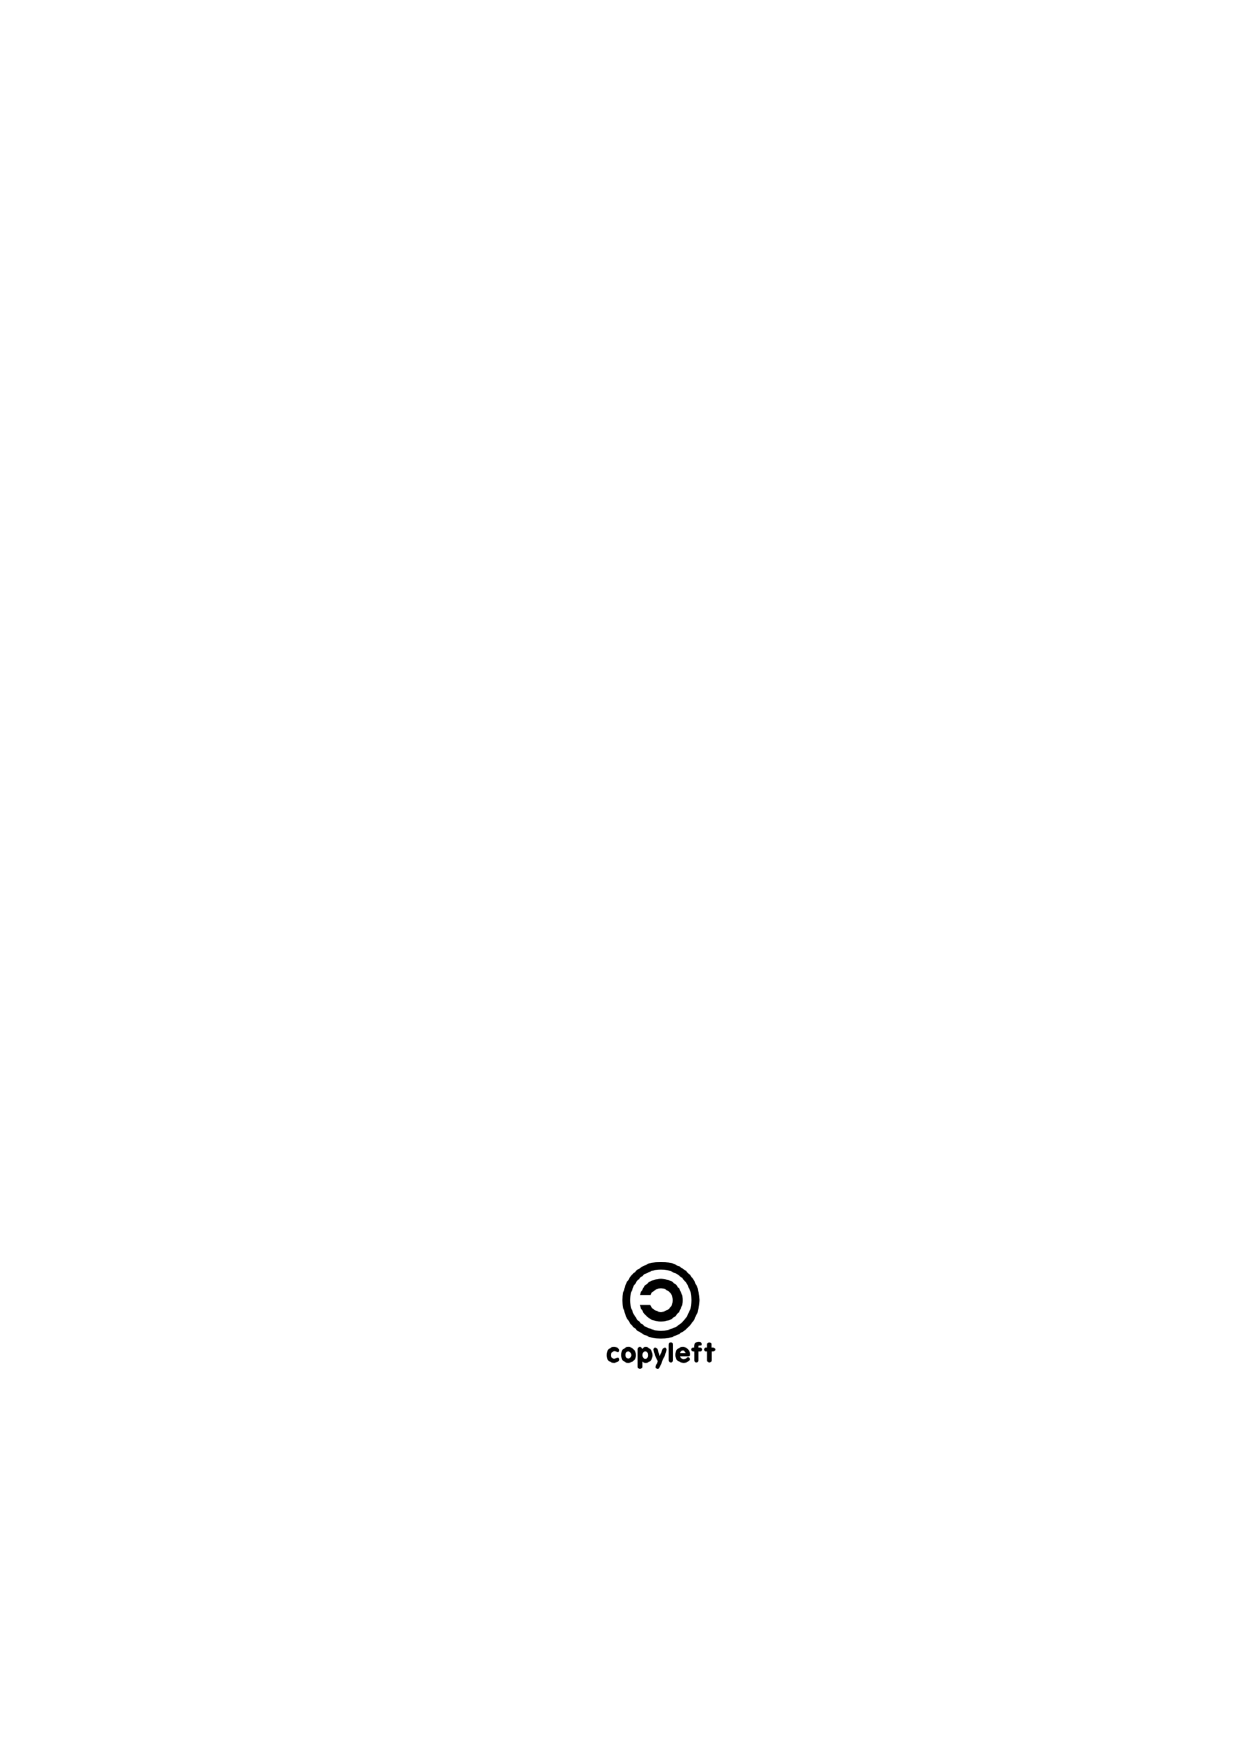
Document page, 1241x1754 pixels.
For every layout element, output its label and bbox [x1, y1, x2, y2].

picture [602, 1257, 718, 1373]
